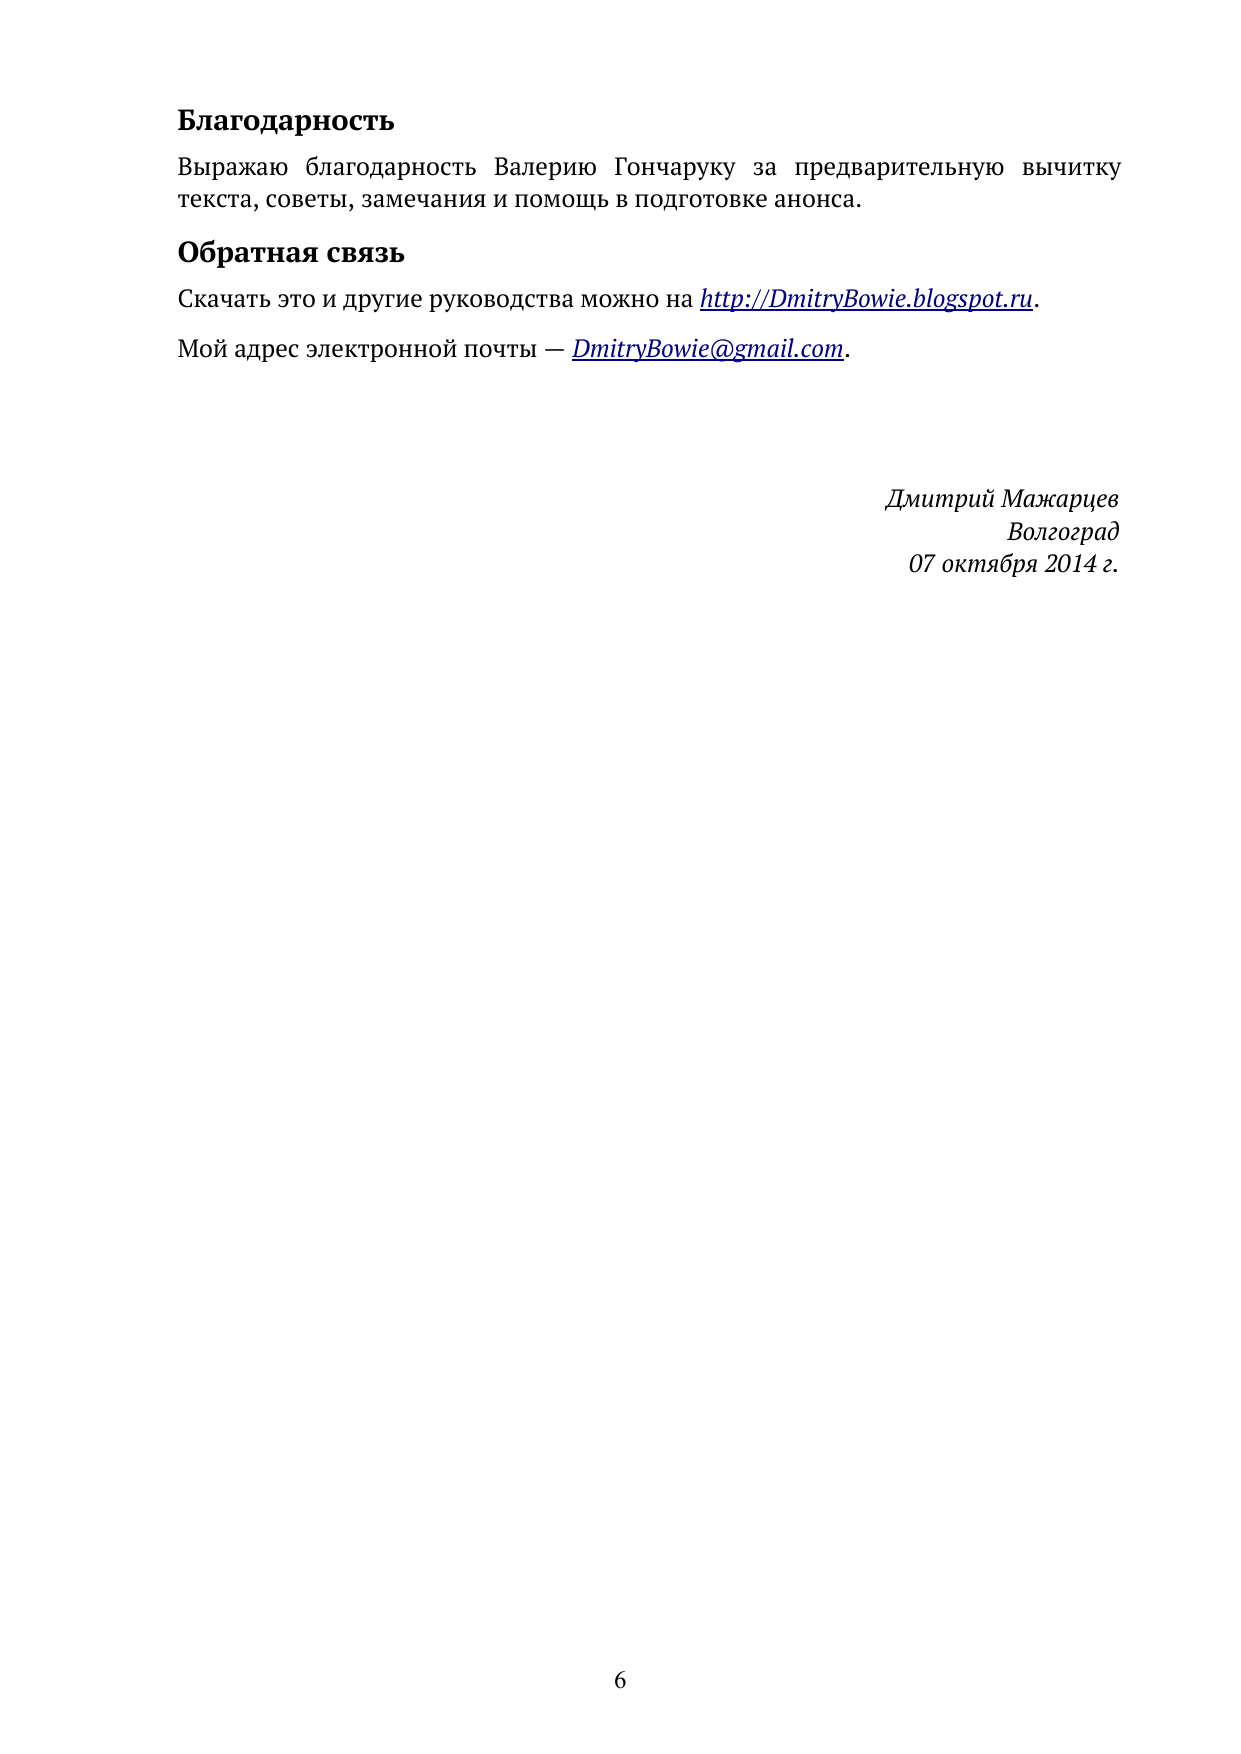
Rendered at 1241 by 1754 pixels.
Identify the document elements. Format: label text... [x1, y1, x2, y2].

text 07 октября 2014 г. [118, 547, 1122, 579]
subtitle Обратная связь [177, 232, 1122, 270]
text Скачать это и другие руководства можно на http://DmitryBowie.blogspot.ru. [177, 282, 1122, 314]
text Выражаю благодарность Валерию Гончаруку за предварительную вычитку текста, советы, замечания и помощь в подготовке анонса. [177, 150, 1122, 215]
text Мой адрес электронной почты — DmitryBowie@gmail.com. [177, 332, 1122, 364]
subtitle Благодарность [177, 100, 1122, 138]
text Дмитрий Мажарцев [118, 482, 1122, 515]
text Волгоград [118, 515, 1122, 547]
